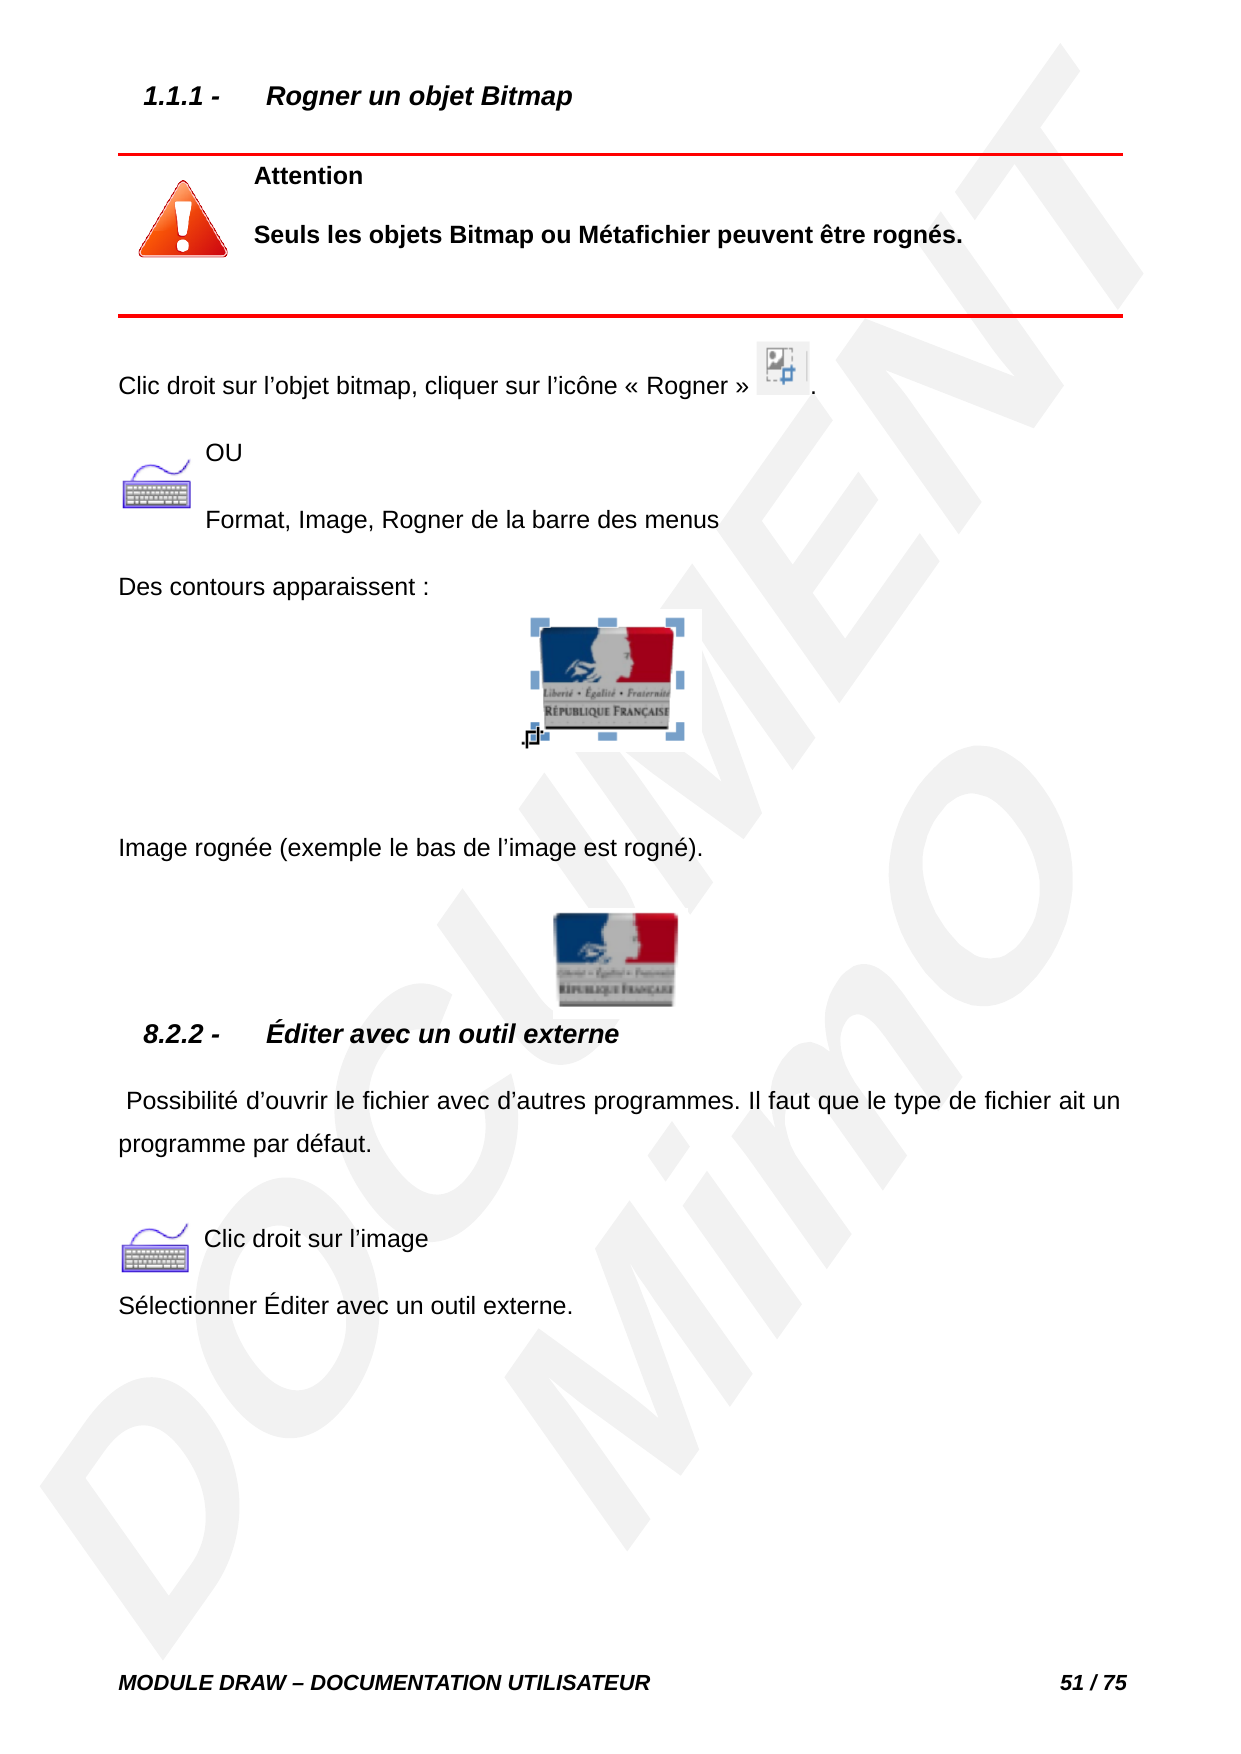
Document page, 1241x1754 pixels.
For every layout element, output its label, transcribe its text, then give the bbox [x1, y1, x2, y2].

picture [756, 341, 810, 395]
subtitle Éditer avec un outil externe [143, 929, 1122, 1049]
text Clic droit sur l’objet bitmap, cliquer sur l’icône « Rogner » . [118, 341, 1122, 400]
picture [518, 609, 702, 752]
table_header Attention Seuls les objets Bitmap ou Métafichier peuvent être rognés. [248, 156, 1123, 314]
text Clic droit sur l’image [192, 1224, 1122, 1253]
picture [118, 447, 194, 523]
text Format, Image, Rogner de la barre des menus [118, 505, 1122, 534]
text Des contours apparaissent : [118, 572, 1122, 600]
subtitle Rogner un objet Bitmap [143, 80, 1122, 111]
text Image rognée (exemple le bas de l’image est rogné). [118, 833, 1122, 862]
text Sélectionner Éditer avec un outil externe. [118, 1291, 1122, 1320]
table_header [118, 156, 248, 314]
picture [124, 161, 242, 280]
picture [117, 1211, 192, 1287]
picture [552, 908, 688, 1019]
text Possibilité d’ouvrir le fichier avec d’autres programmes. Il faut que le type de fichier ait un programme par défaut. [118, 1086, 1122, 1158]
text OU [118, 438, 1122, 467]
